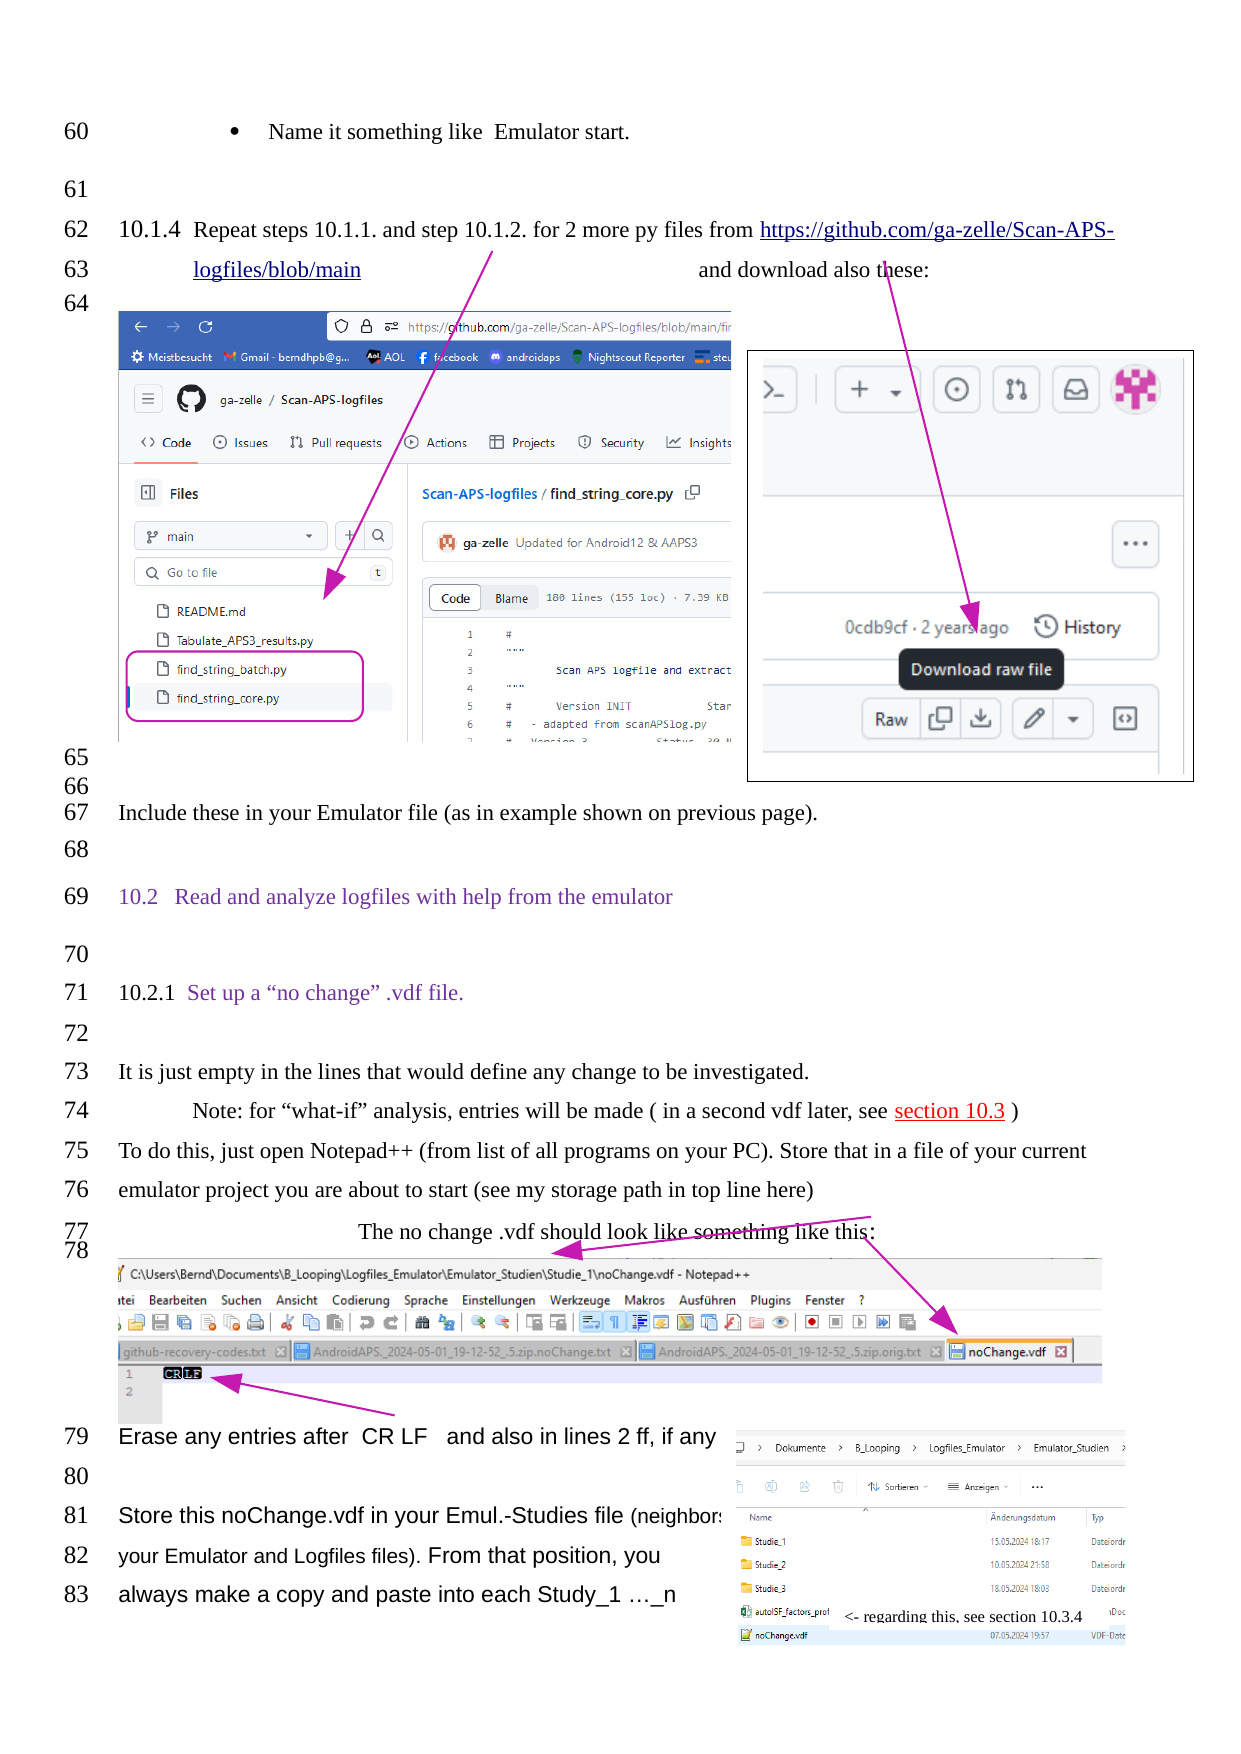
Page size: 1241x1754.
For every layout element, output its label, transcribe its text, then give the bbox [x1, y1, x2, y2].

text Include these in your Emulator file (as in example shown on previous page). [118, 799, 1122, 826]
text Store this noChange.vdf in your Emul.-Studies file (neighbors your Emulator and Logfiles files). From that position, you always make a copy and paste into each Study_1 …_n [118, 1502, 721, 1607]
list Read and analyze logfiles with help from the emulator [118, 883, 1122, 910]
text 10.2.1 Set up a “no change” .vdf file. [118, 979, 1122, 1005]
text Store this noChange.vdf in your Emul.-Studies file (neighbors your Emulator and Logfiles files). From that position, you always make a copy and paste into each Study_1 …_n [829, 1592, 1109, 1630]
text Erase any entries after CR LF and also in lines 2 ff, if any [118, 1424, 721, 1449]
list Name it something like Emulator start. [231, 118, 1122, 144]
text To do this, just open Notepad++ (from list of all programs on your PC). Store that in a file of your current emulator project you are about to start (see my storage path in top line here) [118, 1137, 1122, 1203]
text The no change .vdf should look like something like this: [653, 1216, 1122, 1244]
list Repeat steps 10.1.1. and step 10.1.2. for 2 more py files from https://github.com/ga-zelle/Scan-APS-logfiles/blob/main and download also these: [118, 214, 1122, 282]
text <- regarding this, see section 10.3.4 [844, 1599, 1094, 1622]
text Note: for “what-if” analysis, entries will be made ( in a second vdf later, see section 10.3 ) [192, 1097, 1122, 1124]
text The no change .vdf should look like something like this: [118, 1216, 860, 1244]
text It is just empty in the lines that would define any change to be investigated. [118, 1058, 1122, 1084]
